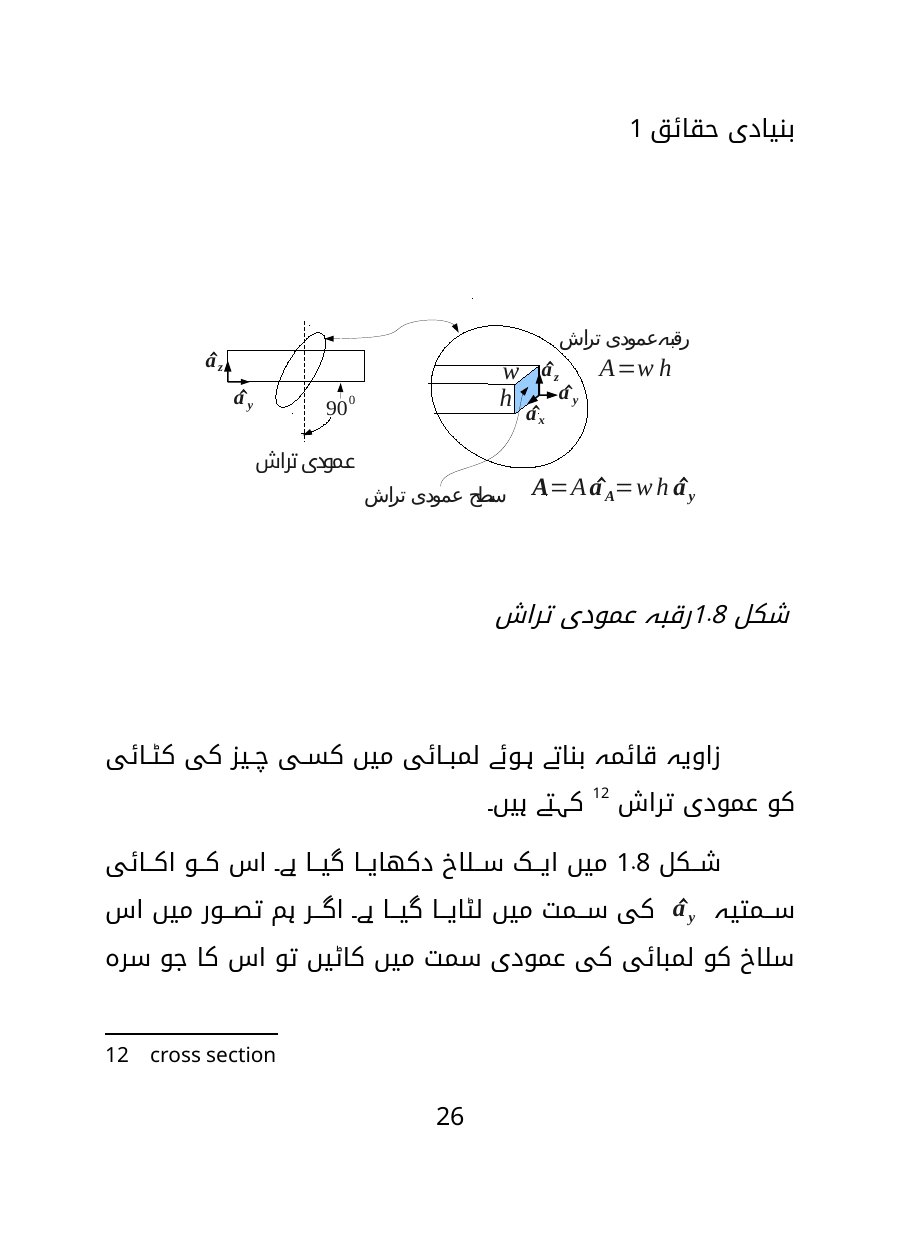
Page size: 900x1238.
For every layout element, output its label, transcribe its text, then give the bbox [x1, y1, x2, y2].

text زاویہ قائمہ بناتے ہوئے لمبائی میں کسی چیز کی کٹائی کو عمودی تراش کہتے ہیں۔ [105, 732, 795, 827]
text شکل 1.8 میں ایک سلاخ دکھایا گیا ہے۔ اس کو اکائی سمتیہکی سمت میں لٹایا گیا ہے۔ اگر ہم تصور میں اس سلاخ کو لمبائی کی عمودی سمت میں کاٹیں تو اس کا جو سرہ بنے گا اس سطح کے رقبہ کو رقبہ عمودی تراش کہتے ہیں۔ شکل میں دکھایا گیا رقبہ عمودی تراش کی مقدار ہے جہاں [105, 839, 795, 981]
text شکل 1.8رقبہ عمودی تراش [110, 195, 788, 639]
text cross section [105, 1040, 795, 1068]
